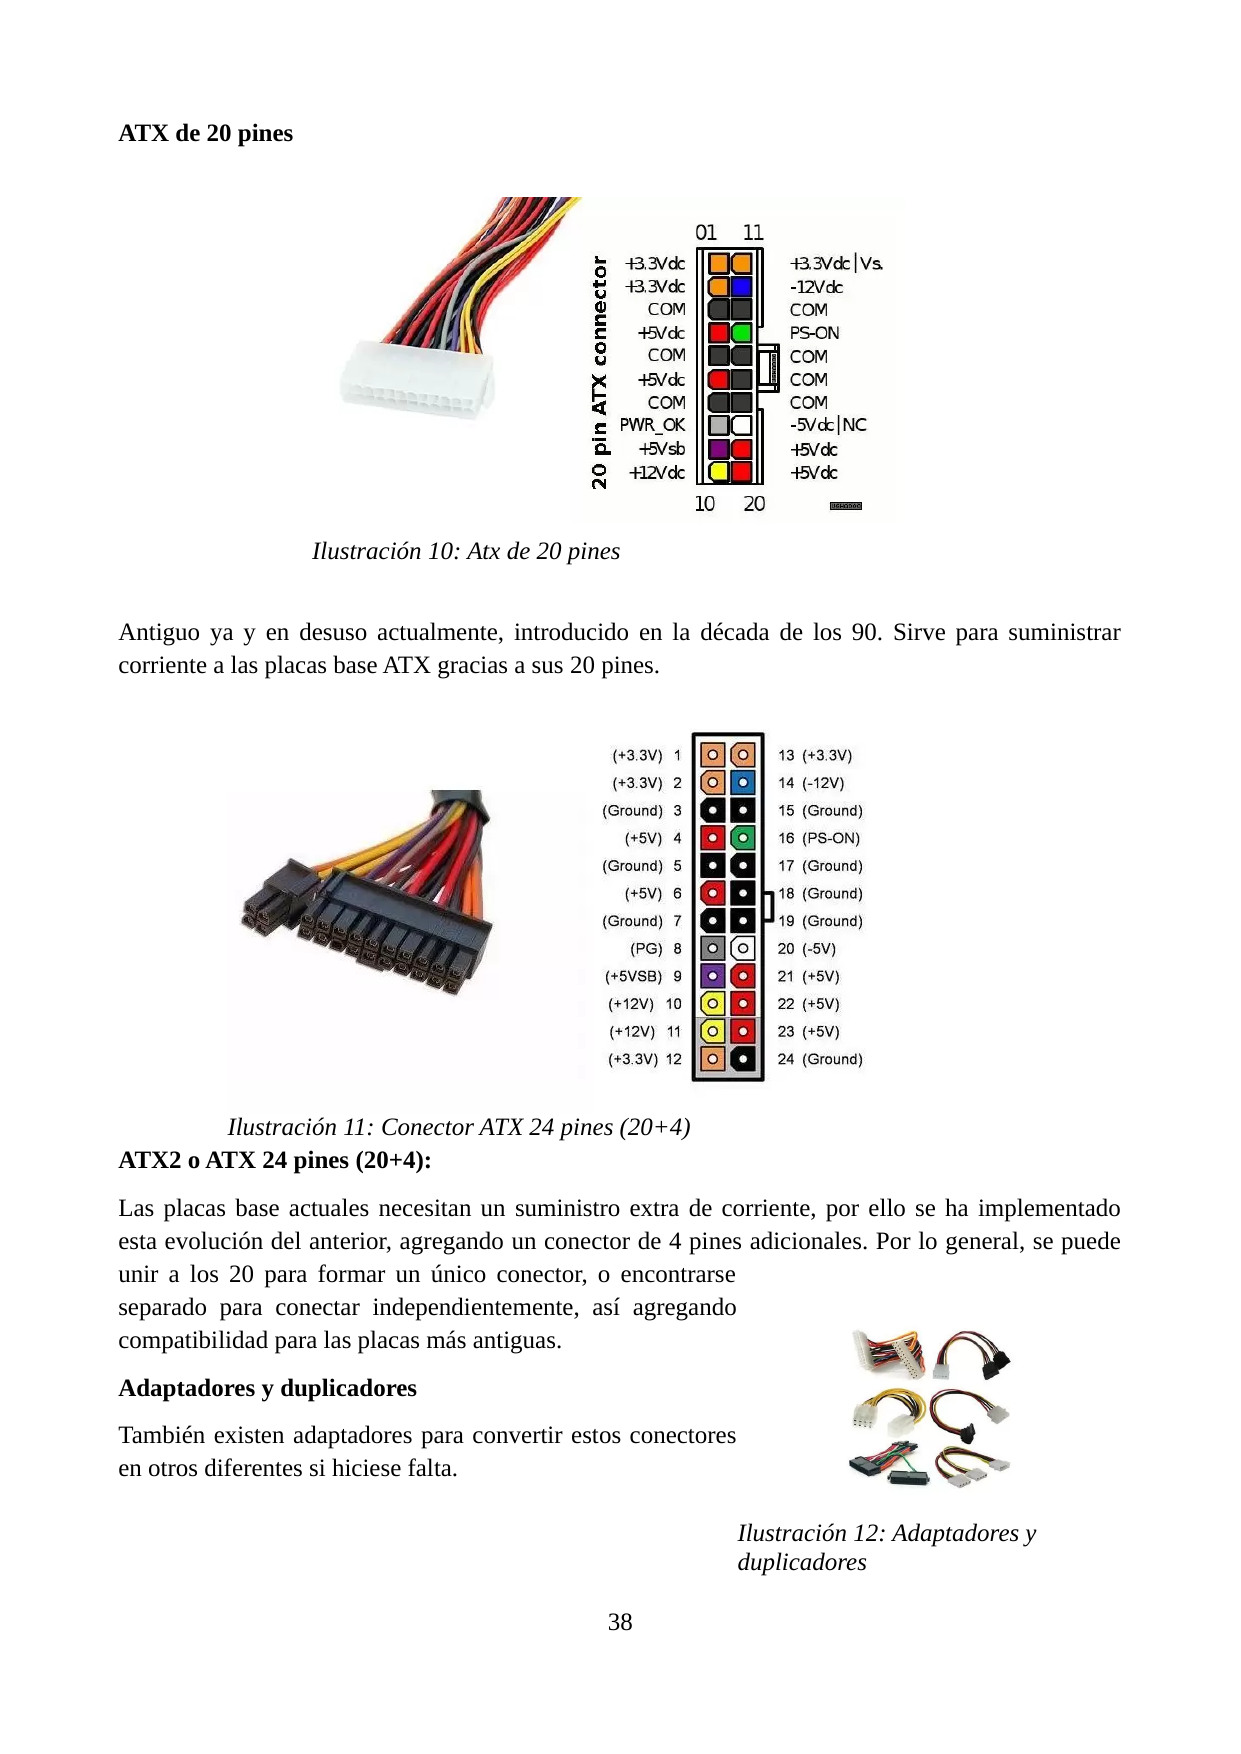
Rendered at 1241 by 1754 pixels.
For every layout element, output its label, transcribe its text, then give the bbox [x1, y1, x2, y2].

picture [227, 713, 925, 1113]
text ATX de 20 pines [118, 118, 1122, 147]
text ATX2 o ATX 24 pines (20+4): [118, 697, 1122, 1174]
text Las placas base actuales necesitan un suministro extra de corriente, por ello se ha implementado esta evolución del anterior, agregando un conector de 4 pines adicionales. Por lo general, se puede unir a los 20 para formar un único conector, o encontrarse separado para conectar independientemente, así agregando compatibilidad para las placas más antiguas. [118, 1193, 1122, 1354]
text Ilustración 10: Atx de 20 pines [312, 536, 905, 565]
picture [737, 1299, 1121, 1519]
text Adaptadores y duplicadores [118, 1373, 737, 1401]
text También existen adaptadores para convertir estos conectores en otros diferentes si hiciese falta. [118, 1420, 737, 1482]
text Ilustración 11: Conector ATX 24 pines (20+4) [227, 1113, 924, 1141]
text Ilustración 12: Adaptadores y duplicadores [737, 1519, 1120, 1576]
text Antiguo ya y en desuso actualmente, introducido en la década de los 90. Sirve para suministrar corriente a las placas base ATX gracias a sus 20 pines. [118, 617, 1122, 678]
picture [311, 197, 905, 536]
